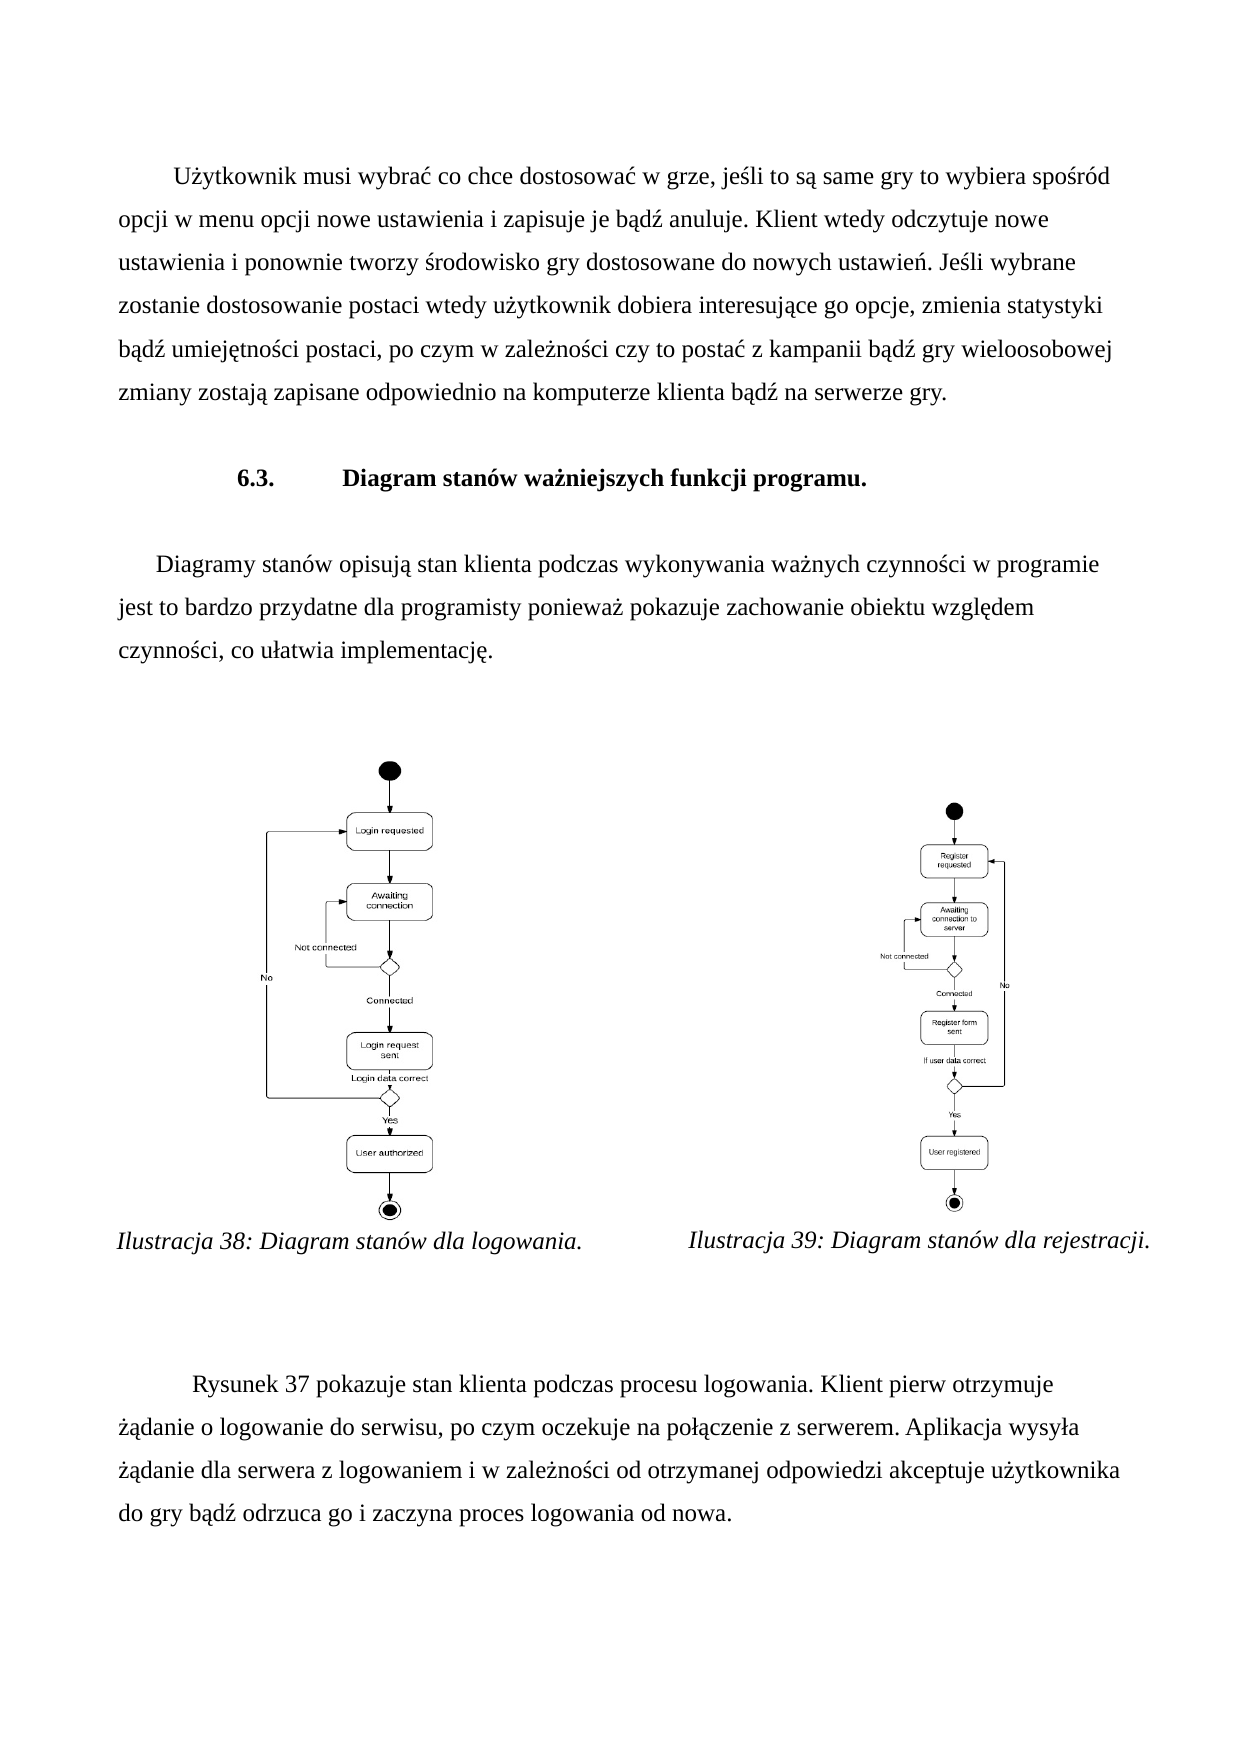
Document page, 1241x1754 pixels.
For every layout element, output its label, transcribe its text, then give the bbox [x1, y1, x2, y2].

text Diagramy stanów opisują stan klienta podczas wykonywania ważnych czynności w programie jest to bardzo przydatne dla programisty ponieważ pokazuje zachowanie obiektu względem czynności, co ułatwia implementację. [118, 549, 1122, 664]
text Ilustracja 38: Diagram stanów dla logowania. [116, 761, 587, 1254]
picture [250, 748, 453, 1226]
text Rysunek 37 pokazuje stan klienta podczas procesu logowania. Klient pierw otrzymuje żądanie o logowanie do serwisu, po czym oczekuje na połączenie z serwerem. Aplikacja wysyła żądanie dla serwera z logowaniem i w zależności od otrzymanej odpowiedzi akceptuje użytkownika do gry bądź odrzuca go i zaczyna proces logowania od nowa. [118, 1369, 1122, 1527]
text Ilustracja 39: Diagram stanów dla rejestracji. [688, 793, 1196, 1254]
list Diagram stanów ważniejszych funkcji programu. [231, 463, 1122, 492]
picture [868, 780, 1015, 1225]
text Użytkownik musi wybrać co chce dostosować w grze, jeśli to są same gry to wybiera spośród opcji w menu opcji nowe ustawienia i zapisuje je bądź anuluje. Klient wtedy odczytuje nowe ustawienia i ponownie tworzy środowisko gry dostosowane do nowych ustawień. Jeśli wybrane zostanie dostosowanie postaci wtedy użytkownik dobiera interesujące go opcje, zmienia statystyki bądź umiejętności postaci, po czym w zależności czy to postać z kampanii bądź gry wieloosobowej zmiany zostają zapisane odpowiednio na komputerze klienta bądź na serwerze gry. [118, 161, 1122, 406]
